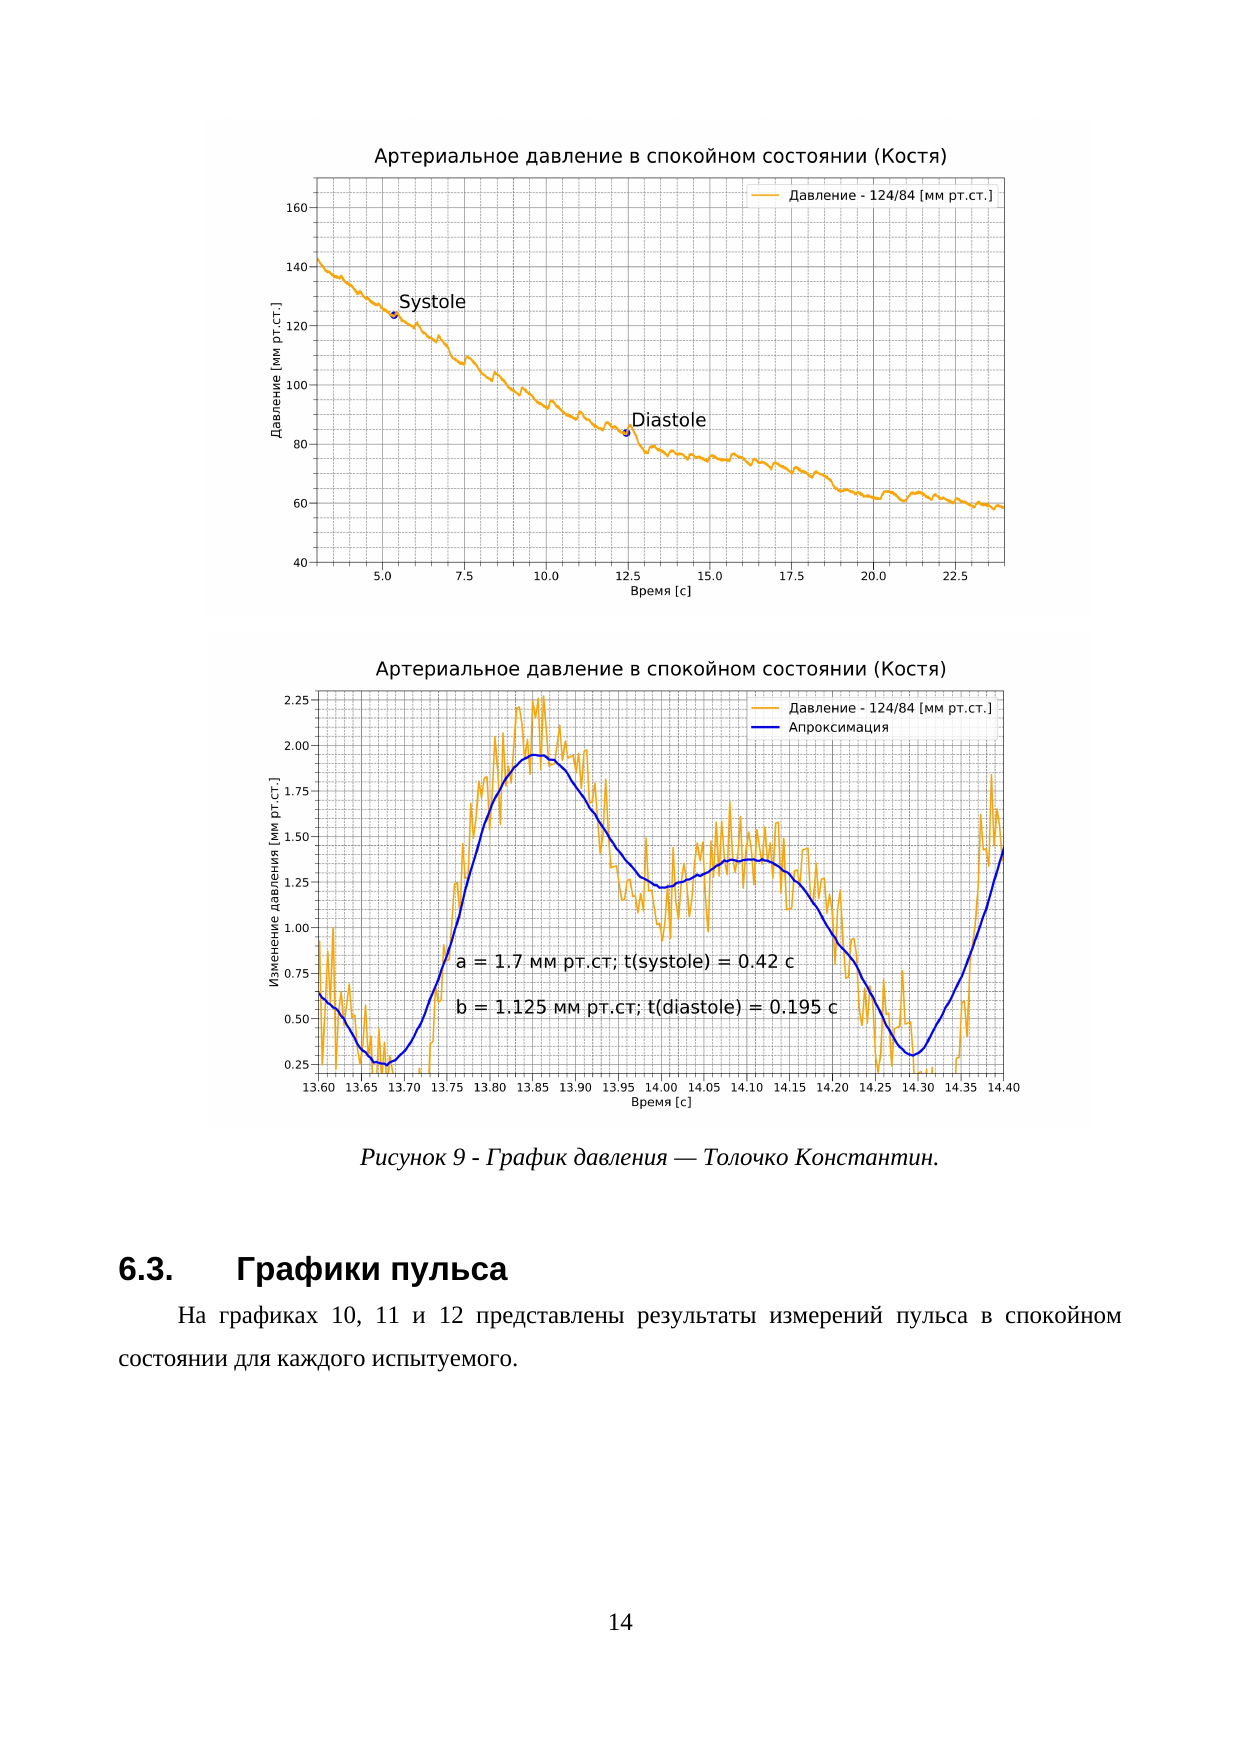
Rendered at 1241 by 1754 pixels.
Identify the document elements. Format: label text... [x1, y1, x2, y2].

picture [208, 631, 1092, 1128]
text Рисунок 9 - График давления — Толочко Константин. [118, 1142, 1122, 1171]
text На графиках 10, 11 и 12 представлены результаты измерений пульса в спокойном состоянии для каждого испытуемого. [118, 1300, 1122, 1372]
subtitle Графики пульса [118, 1249, 1122, 1288]
picture [206, 118, 1093, 617]
